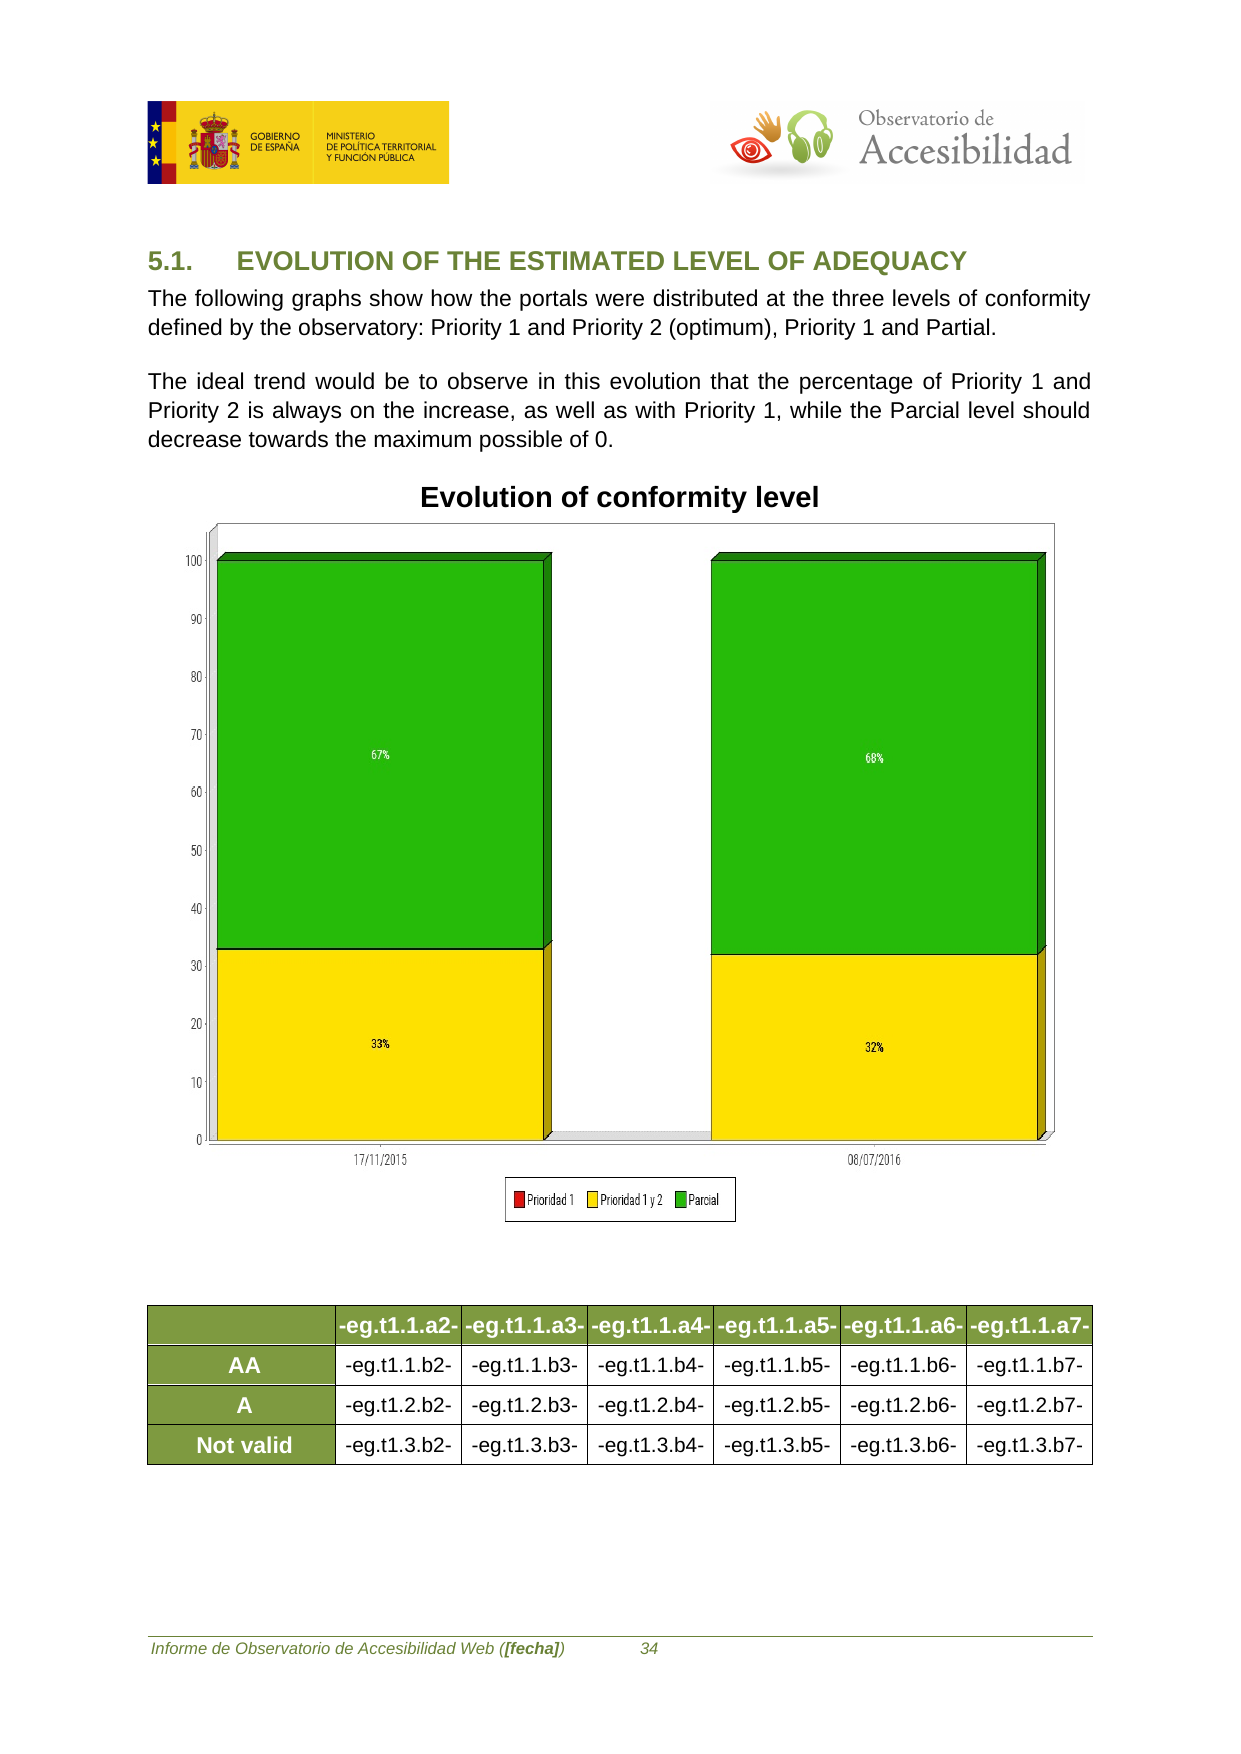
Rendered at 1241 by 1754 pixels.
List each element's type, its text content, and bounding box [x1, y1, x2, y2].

table_cell -eg.t1.1.b3- [462, 1346, 587, 1384]
table_cell -eg.t1.1.b7- [967, 1346, 1092, 1384]
text The ideal trend would be to observe in this evolution that the percentage of Priority 1 and Priority 2 is always on the increase, as well as with Priority 1, while the Parcial level should decrease towards the maximum possible of 0. [148, 368, 1092, 452]
table_cell -eg.t1.2.b4- [588, 1386, 713, 1424]
table_cell -eg.t1.2.b6- [841, 1386, 966, 1424]
table_cell A [148, 1386, 335, 1424]
table_header -eg.t1.1.a4- [588, 1306, 713, 1344]
table_cell -eg.t1.1.b5- [714, 1346, 840, 1384]
table_header -eg.t1.1.a3- [462, 1306, 587, 1344]
table_header -eg.t1.1.a5- [714, 1306, 840, 1344]
table_cell -eg.t1.2.b2- [336, 1386, 461, 1424]
table_cell -eg.t1.3.b3- [462, 1425, 587, 1464]
table_header -eg.t1.1.a6- [841, 1306, 966, 1344]
table_cell -eg.t1.3.b2- [336, 1425, 461, 1464]
table_cell -eg.t1.2.b3- [462, 1386, 587, 1424]
table_cell Not valid [148, 1425, 335, 1464]
text Evolution of conformity level [148, 480, 1092, 514]
picture [710, 101, 1086, 184]
table_cell -eg.t1.1.b6- [841, 1346, 966, 1384]
text The following graphs show how the portals were distributed at the three levels of conformity defined by the observatory: Priority 1 and Priority 2 (optimum), Priority 1 and Partial. [148, 285, 1092, 341]
table_cell -eg.t1.3.b7- [967, 1425, 1092, 1464]
table_cell -eg.t1.1.b2- [336, 1346, 461, 1384]
table_header -eg.t1.1.a2- [336, 1306, 461, 1344]
table_header [148, 1306, 335, 1344]
table_header -eg.t1.1.a7- [967, 1306, 1092, 1344]
table_cell -eg.t1.2.b7- [967, 1386, 1092, 1424]
table_cell -eg.t1.3.b6- [841, 1425, 966, 1464]
picture [178, 513, 1062, 1224]
subtitle evolution of the estimated level of adequacy [148, 245, 1092, 276]
table_cell -eg.t1.3.b5- [714, 1425, 840, 1464]
table_cell -eg.t1.2.b5- [714, 1386, 840, 1424]
table_cell -eg.t1.1.b4- [588, 1346, 713, 1384]
picture [147, 101, 450, 184]
table_cell -eg.t1.3.b4- [588, 1425, 713, 1464]
table_cell AA [148, 1346, 335, 1384]
